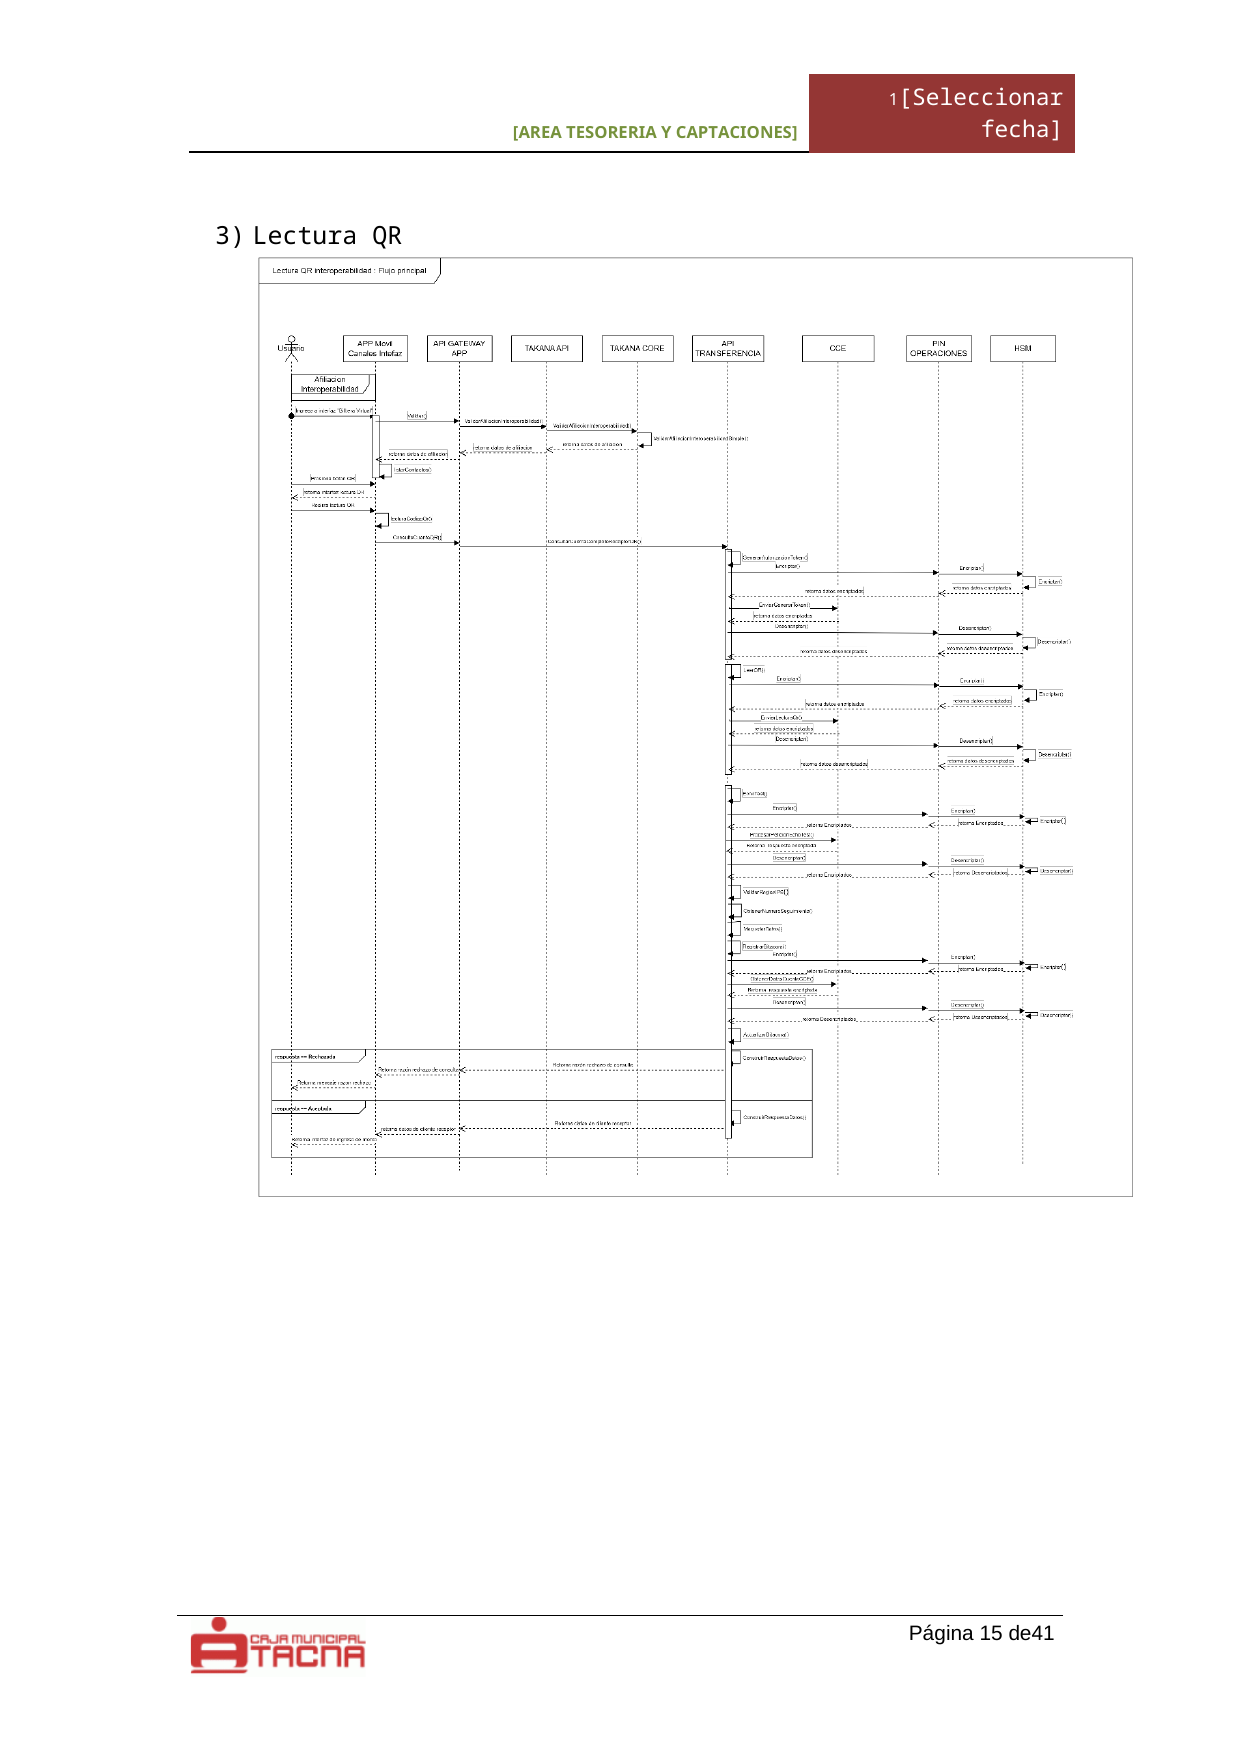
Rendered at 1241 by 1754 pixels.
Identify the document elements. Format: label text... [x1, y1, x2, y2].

list Lectura QR [215, 218, 1063, 252]
